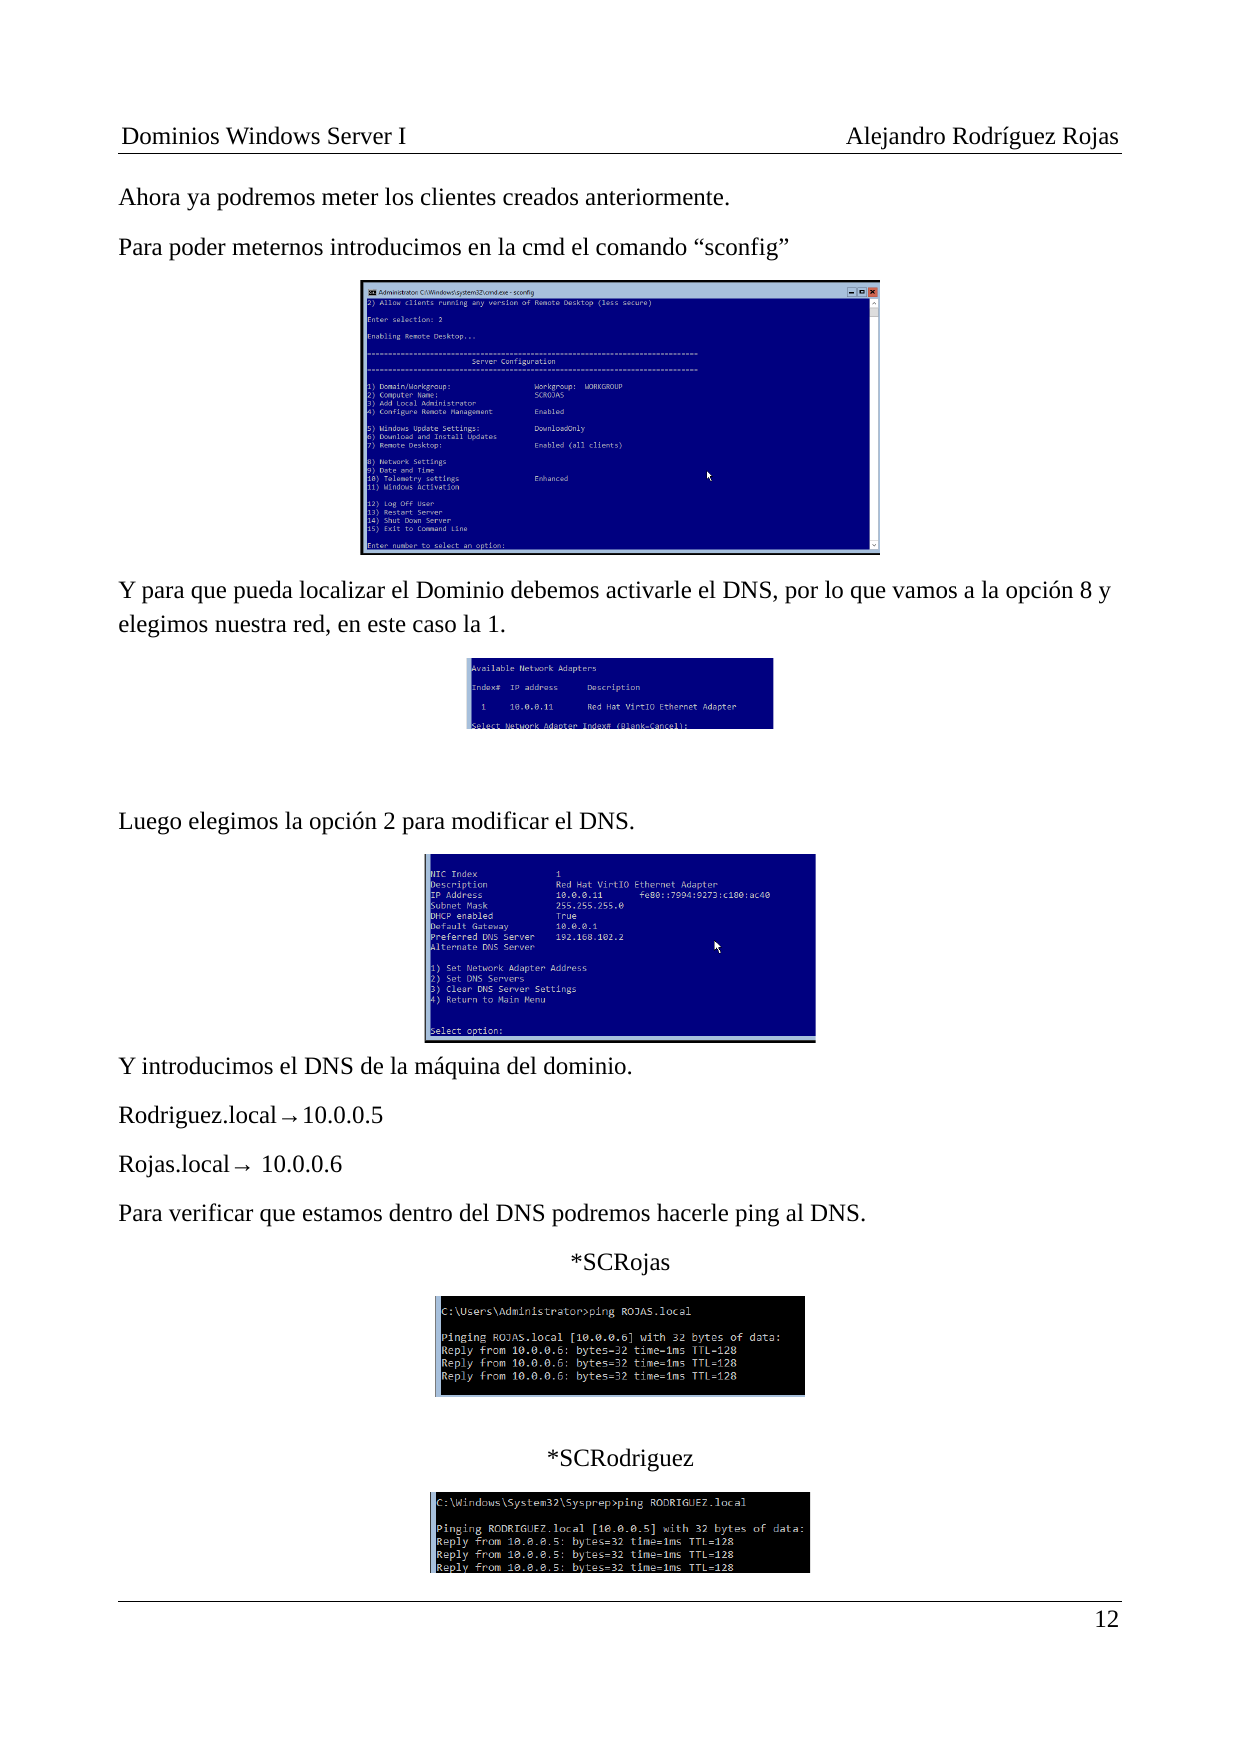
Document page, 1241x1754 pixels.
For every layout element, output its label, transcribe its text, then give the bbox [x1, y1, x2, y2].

text *SCRodriguez [118, 1443, 1122, 1472]
picture [360, 280, 880, 555]
text *SCRojas [118, 1247, 1122, 1276]
text Y para que pueda localizar el Dominio debemos activarle el DNS, por lo que vamos a la opción 8 y elegimos nuestra red, en este caso la 1. [118, 575, 1122, 638]
text Para poder meternos introducimos en la cmd el comando “sconfig” [118, 232, 1122, 260]
text Ahora ya podremos meter los clientes creados anteriormente. [118, 182, 1122, 211]
picture [466, 682, 631, 729]
text Para verificar que estamos dentro del DNS podremos hacerle ping al DNS. [118, 1198, 1122, 1227]
text Luego elegimos la opción 2 para modificar el DNS. [118, 806, 1122, 834]
picture [435, 1331, 623, 1397]
text Rojas.local→ 10.0.0.6 [118, 1149, 1122, 1178]
picture [424, 854, 656, 1043]
picture [430, 1505, 625, 1573]
text Rodriguez.local→10.0.0.5 [118, 1100, 1122, 1129]
text Y introducimos el DNS de la máquina del dominio. [118, 1051, 1122, 1080]
